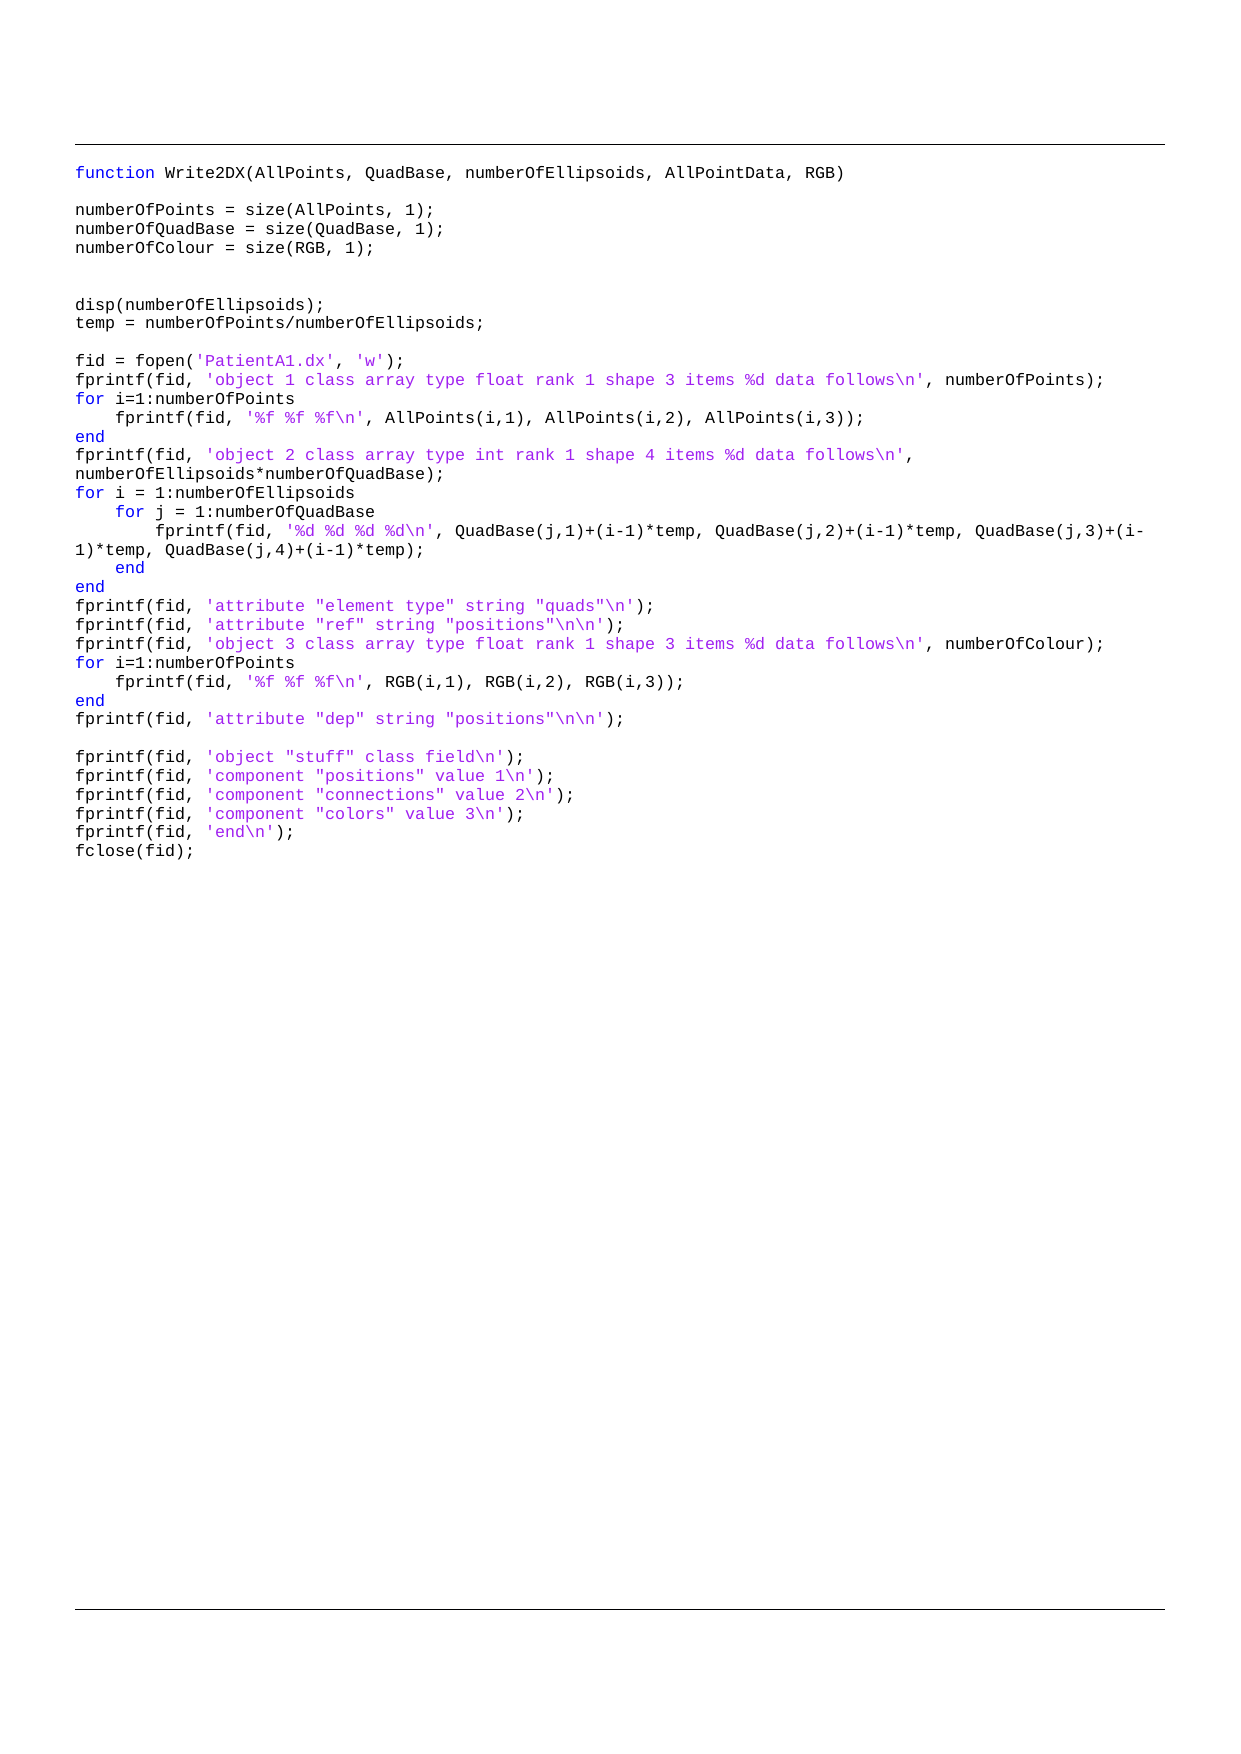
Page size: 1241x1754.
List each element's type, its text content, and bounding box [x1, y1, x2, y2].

text for i=1:numberOfPoints [75, 654, 1165, 673]
text fprintf(fid, '%f %f %f\n', RGB(i,1), RGB(i,2), RGB(i,3)); [75, 673, 1165, 692]
text temp = numberOfPoints/numberOfEllipsoids; [75, 315, 1165, 334]
text fprintf(fid, 'attribute "element type" string "quads"\n'); [75, 598, 1165, 617]
text for j = 1:numberOfQuadBase [75, 503, 1165, 522]
text fprintf(fid, 'object "stuff" class field\n'); [75, 749, 1165, 767]
text end [75, 428, 1165, 447]
text for i = 1:numberOfEllipsoids [75, 485, 1165, 503]
text fprintf(fid, 'attribute "dep" string "positions"\n\n'); [75, 711, 1165, 730]
text disp(numberOfEllipsoids); [75, 296, 1165, 315]
text fprintf(fid, 'component "colors" value 3\n'); [75, 805, 1165, 824]
text function Write2DX(AllPoints, QuadBase, numberOfEllipsoids, AllPointData, RGB) [75, 164, 1165, 183]
text fprintf(fid, 'component "positions" value 1\n'); [75, 767, 1165, 786]
text fprintf(fid, 'attribute "ref" string "positions"\n\n'); [75, 617, 1165, 636]
text fclose(fid); [75, 843, 1165, 862]
text fprintf(fid, 'end\n'); [75, 824, 1165, 843]
text fprintf(fid, '%d %d %d %d\n', QuadBase(j,1)+(i-1)*temp, QuadBase(j,2)+(i-1)*temp, QuadBase(j,3)+(i-1)*temp, QuadBase(j,4)+(i-1)*temp); [75, 522, 1165, 560]
text fprintf(fid, 'object 1 class array type float rank 1 shape 3 items %d data follows\n', numberOfPoints); [75, 372, 1165, 390]
text end [75, 692, 1165, 711]
text fprintf(fid, 'component "connections" value 2\n'); [75, 786, 1165, 805]
text numberOfQuadBase = size(QuadBase, 1); [75, 221, 1165, 239]
text end [75, 579, 1165, 598]
text numberOfPoints = size(AllPoints, 1); [75, 202, 1165, 221]
text numberOfColour = size(RGB, 1); [75, 239, 1165, 258]
text fprintf(fid, 'object 2 class array type int rank 1 shape 4 items %d data follows\n', numberOfEllipsoids*numberOfQuadBase); [75, 447, 1165, 485]
text end [75, 560, 1165, 579]
text fprintf(fid, 'object 3 class array type float rank 1 shape 3 items %d data follows\n', numberOfColour); [75, 636, 1165, 654]
text fprintf(fid, '%f %f %f\n', AllPoints(i,1), AllPoints(i,2), AllPoints(i,3)); [75, 409, 1165, 428]
text fid = fopen('PatientA1.dx', 'w'); [75, 353, 1165, 372]
text for i=1:numberOfPoints [75, 390, 1165, 409]
